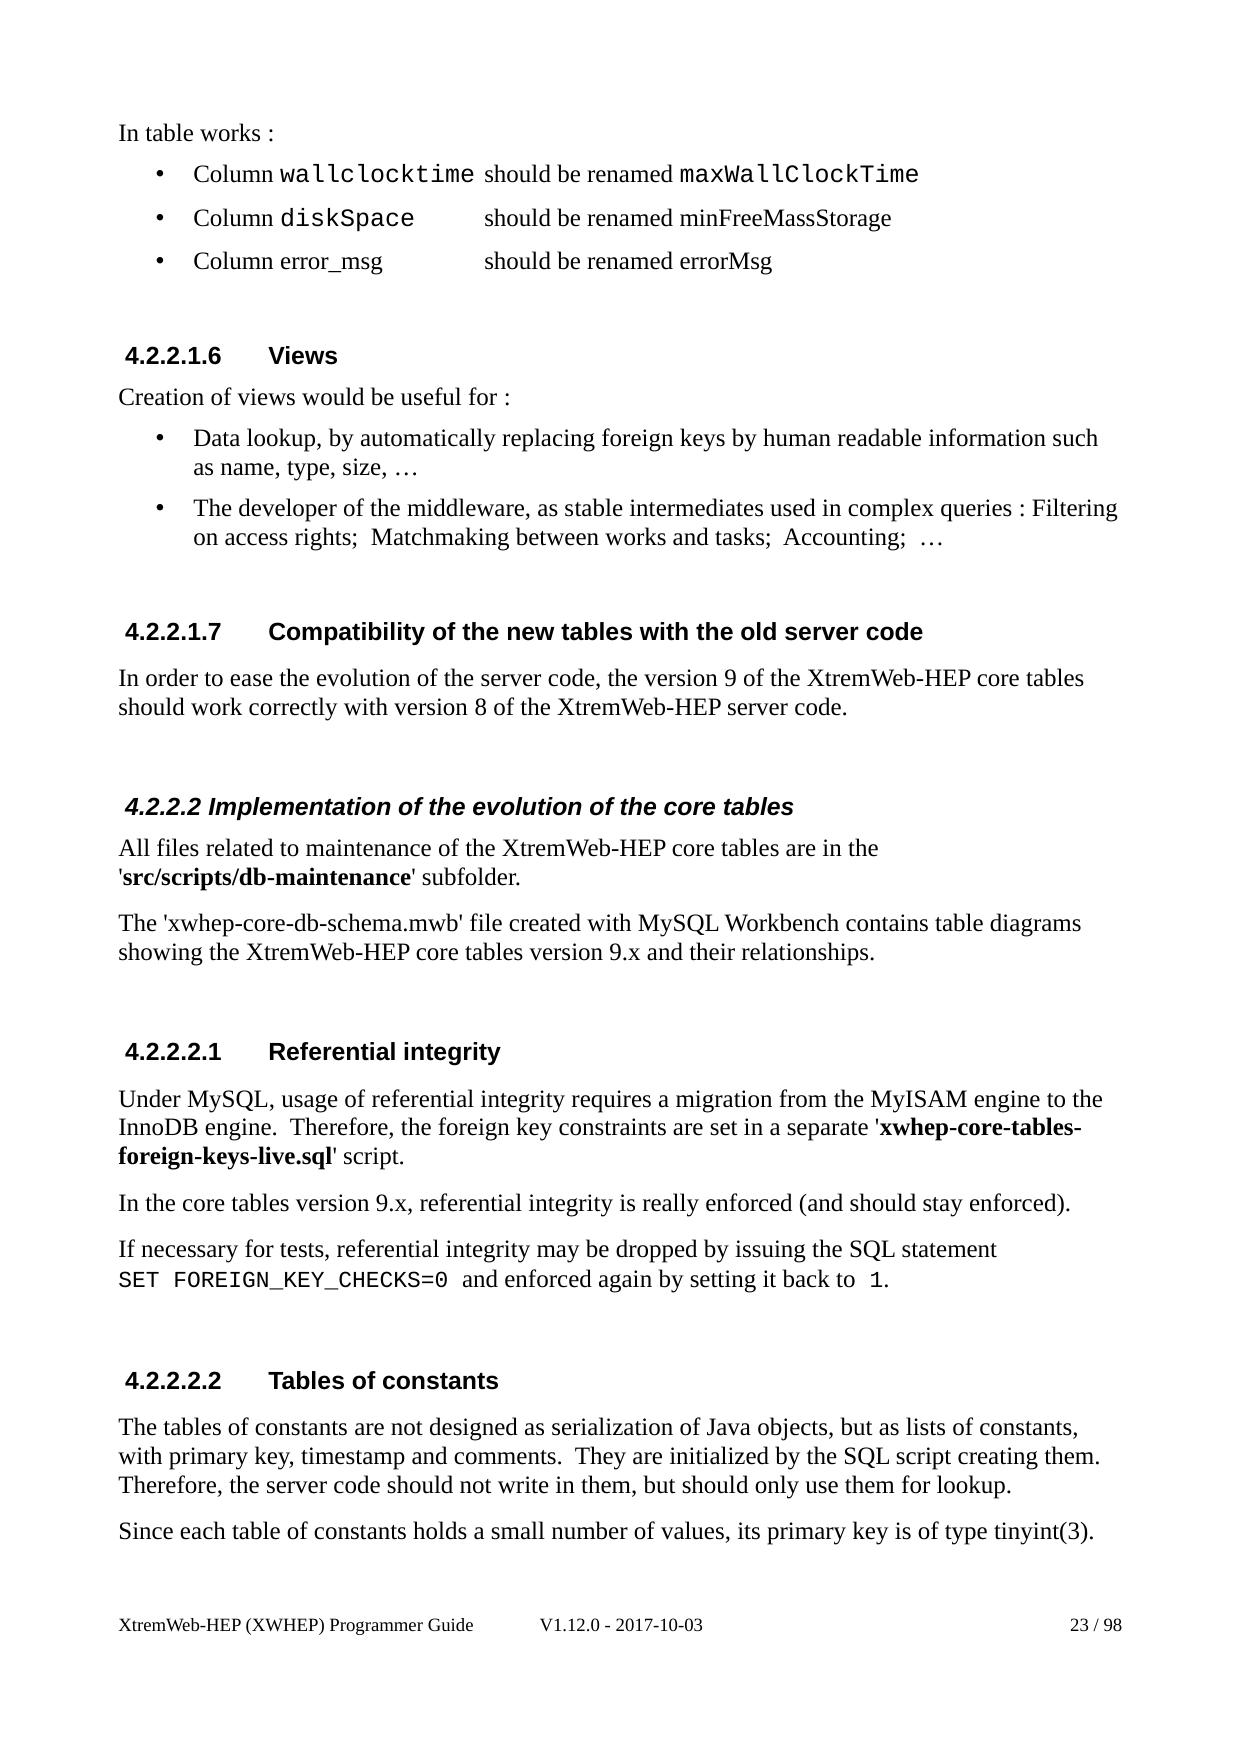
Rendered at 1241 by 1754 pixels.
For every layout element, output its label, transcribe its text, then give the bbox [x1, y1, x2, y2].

text If necessary for tests, referential integrity may be dropped by issuing the SQL statement SET FOREIGN_KEY_CHECKS=0 and enforced again by setting it back to 1. [118, 1234, 1122, 1294]
list Column diskSpace should be renamed minFreeMassStorage [156, 203, 1122, 233]
text Under MySQL, usage of referential integrity requires a migration from the MyISAM engine to the InnoDB engine. Therefore, the foreign key constraints are set in a separate 'xwhep-core-tables-foreign-keys-live.sql' script. [118, 1084, 1122, 1170]
text In table works : [118, 118, 1122, 147]
subtitle Views [118, 341, 1122, 369]
text All files related to maintenance of the XtremWeb-HEP core tables are in the 'src/scripts/db‑maintenance' subfolder. [118, 833, 1122, 891]
text The 'xwhep-core-db-schema.mwb' file created with MySQL Workbench contains table diagrams showing the XtremWeb-HEP core tables version 9.x and their relationships. [118, 908, 1122, 966]
subtitle Compatibility of the new tables with the old server code [118, 617, 1122, 646]
subtitle Tables of constants [118, 1366, 1122, 1394]
list Data lookup, by automatically replacing foreign keys by human readable information such as name, type, size, … [156, 423, 1122, 481]
text In the core tables version 9.x, referential integrity is really enforced (and should stay enforced). [118, 1188, 1122, 1216]
text The tables of constants are not designed as serialization of Java objects, but as lists of constants, with primary key, timestamp and comments. They are initialized by the SQL script creating them. Therefore, the server code should not write in them, but should only use them for lookup. [118, 1412, 1122, 1498]
text In order to ease the evolution of the server code, the version 9 of the XtremWeb-HEP core tables should work correctly with version 8 of the XtremWeb-HEP server code. [118, 663, 1122, 721]
text Since each table of constants holds a small number of values, its primary key is of type tinyint(3). [118, 1516, 1122, 1545]
subtitle Referential integrity [118, 1037, 1122, 1066]
text Creation of views would be useful for : [118, 382, 1122, 411]
subtitle Implementation of the evolution of the core tables [118, 792, 1122, 821]
list Column wallclocktime should be renamed maxWallClockTime [156, 159, 1122, 190]
list Column error_msg should be renamed errorMsg [156, 246, 1122, 275]
list The developer of the middleware, as stable intermediates used in complex queries : Filtering on access rights; Matchmaking between works and tasks; Accounting; … [156, 493, 1122, 551]
